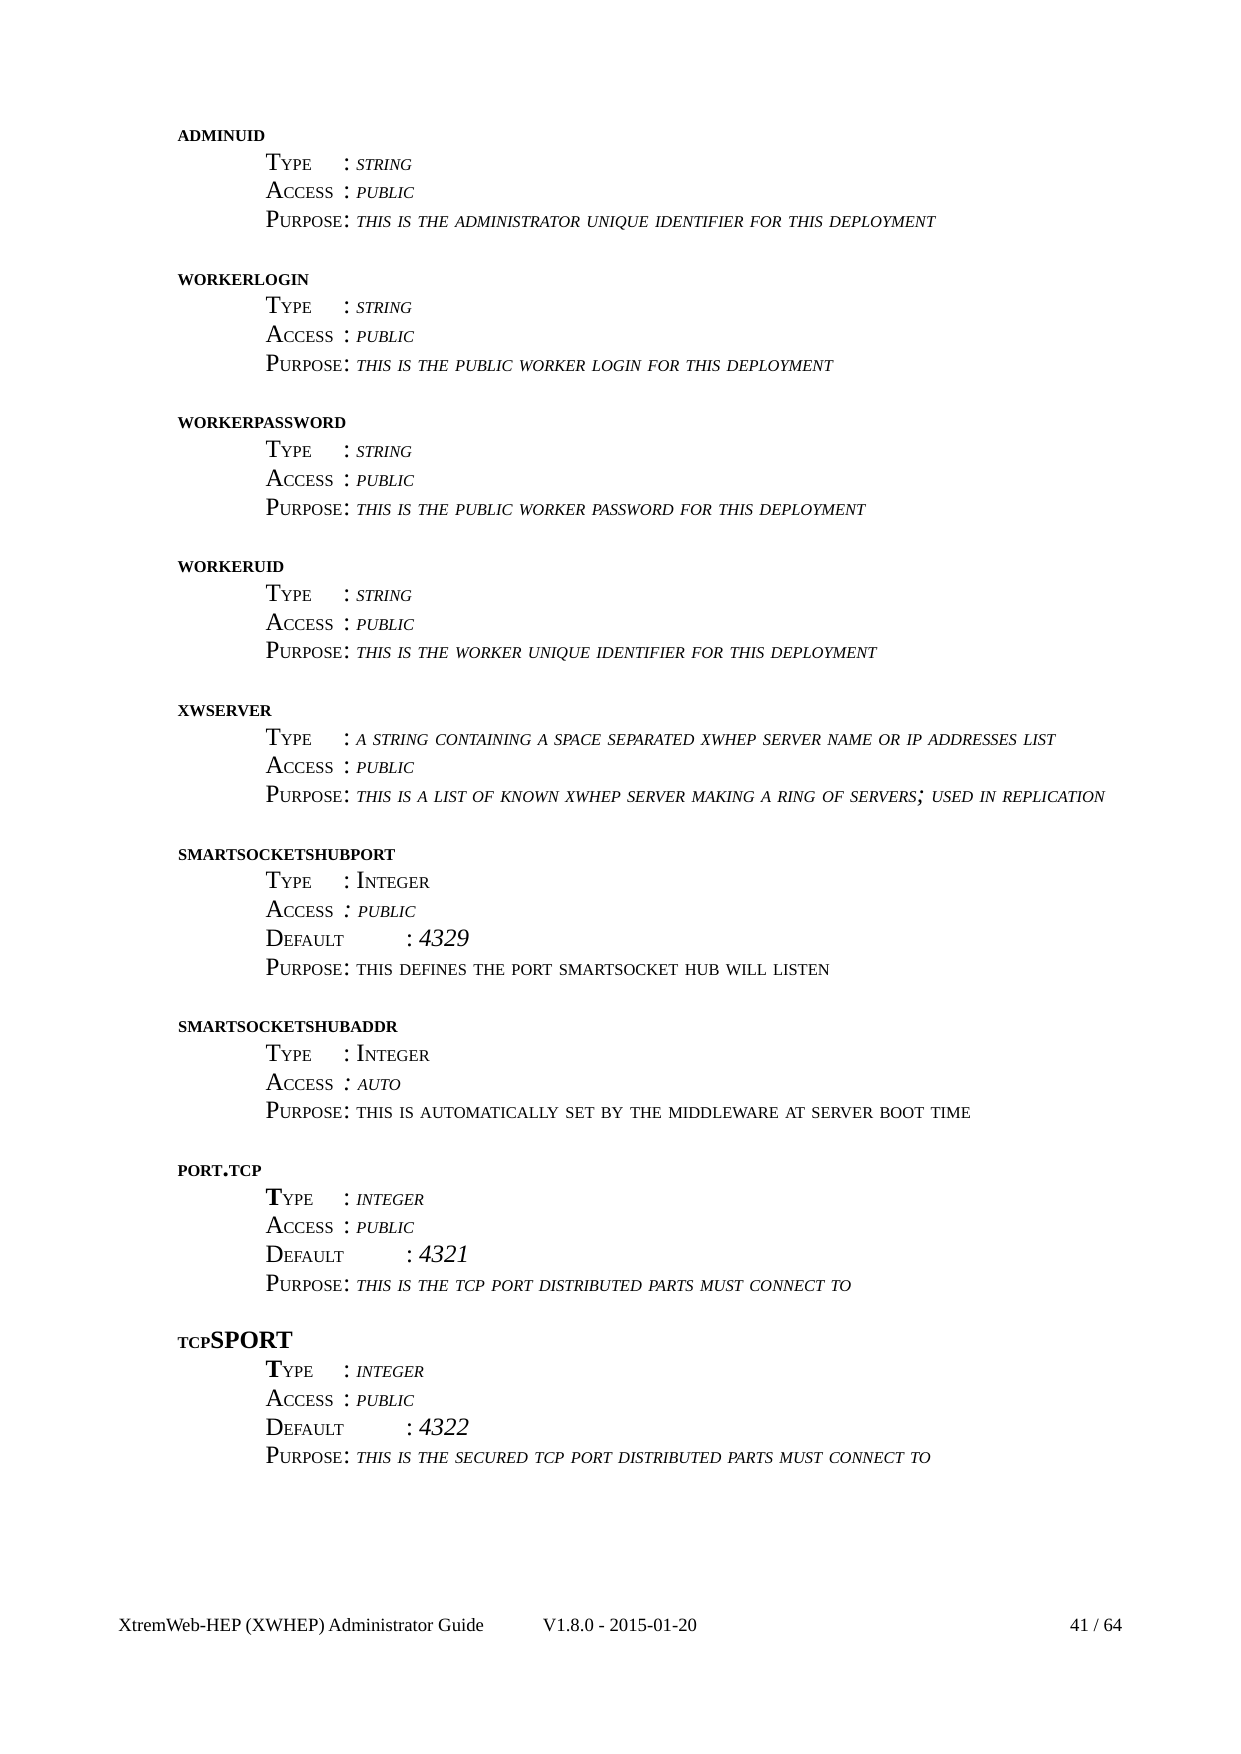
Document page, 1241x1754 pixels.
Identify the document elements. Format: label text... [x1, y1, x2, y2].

text Type : string [265, 578, 1122, 607]
text Default : 4321 [265, 1239, 1122, 1268]
text Access : public [265, 1211, 1122, 1239]
text smartsocketshubport [178, 837, 1122, 866]
text Purpose : this is the worker unique identifier for this deployment [265, 636, 1122, 664]
text smartsocketshubaddr [178, 1009, 1122, 1038]
text workerlogin [177, 262, 1122, 291]
text Purpose : this is a list of known xwhep server making a ring of servers; used in replication [265, 779, 1122, 808]
text Access : auto [265, 1067, 1122, 1096]
text Purpose : this is the administrator unique identifier for this deployment [265, 204, 1122, 233]
text Purpose : this is the tcp port distributed parts must connect to [265, 1268, 1122, 1297]
text Type : integer [265, 1354, 1122, 1383]
text port.tcp [177, 1153, 1122, 1182]
text Access : public [265, 751, 1122, 779]
text Access : public [265, 1383, 1122, 1412]
text Type : Integer [265, 1038, 1122, 1067]
text Type : a string containing a space separated xwhep server name or ip addresses list [265, 722, 1122, 751]
text Default : 4329 [265, 923, 1122, 952]
text Type : Integer [265, 866, 1122, 894]
text Purpose : this defines the port smartsocket hub will listen [265, 952, 1122, 981]
text Purpose : this is automatically set by the middleware at server boot time [265, 1096, 1122, 1124]
text Access : public [265, 319, 1122, 348]
text Access : public [265, 176, 1122, 204]
text xwserver [177, 693, 1122, 722]
text Type : string [265, 291, 1122, 319]
text Purpose : this is the public worker login for this deployment [265, 348, 1122, 377]
text Purpose : this is the secured tcp port distributed parts must connect to [265, 1441, 1122, 1469]
text Access : public [265, 463, 1122, 492]
text Access : public [265, 607, 1122, 636]
text Default : 4322 [265, 1412, 1122, 1441]
text Purpose : this is the public worker password for this deployment [265, 492, 1122, 521]
text Type : string [265, 434, 1122, 463]
text workeruid [177, 549, 1122, 578]
text Type : integer [265, 1182, 1122, 1211]
text Access : public [265, 894, 1122, 923]
text tcpSPORT [177, 1326, 1122, 1354]
text adminuid [177, 118, 1122, 147]
text workerpassword [177, 406, 1122, 434]
text Type : string [265, 147, 1122, 176]
